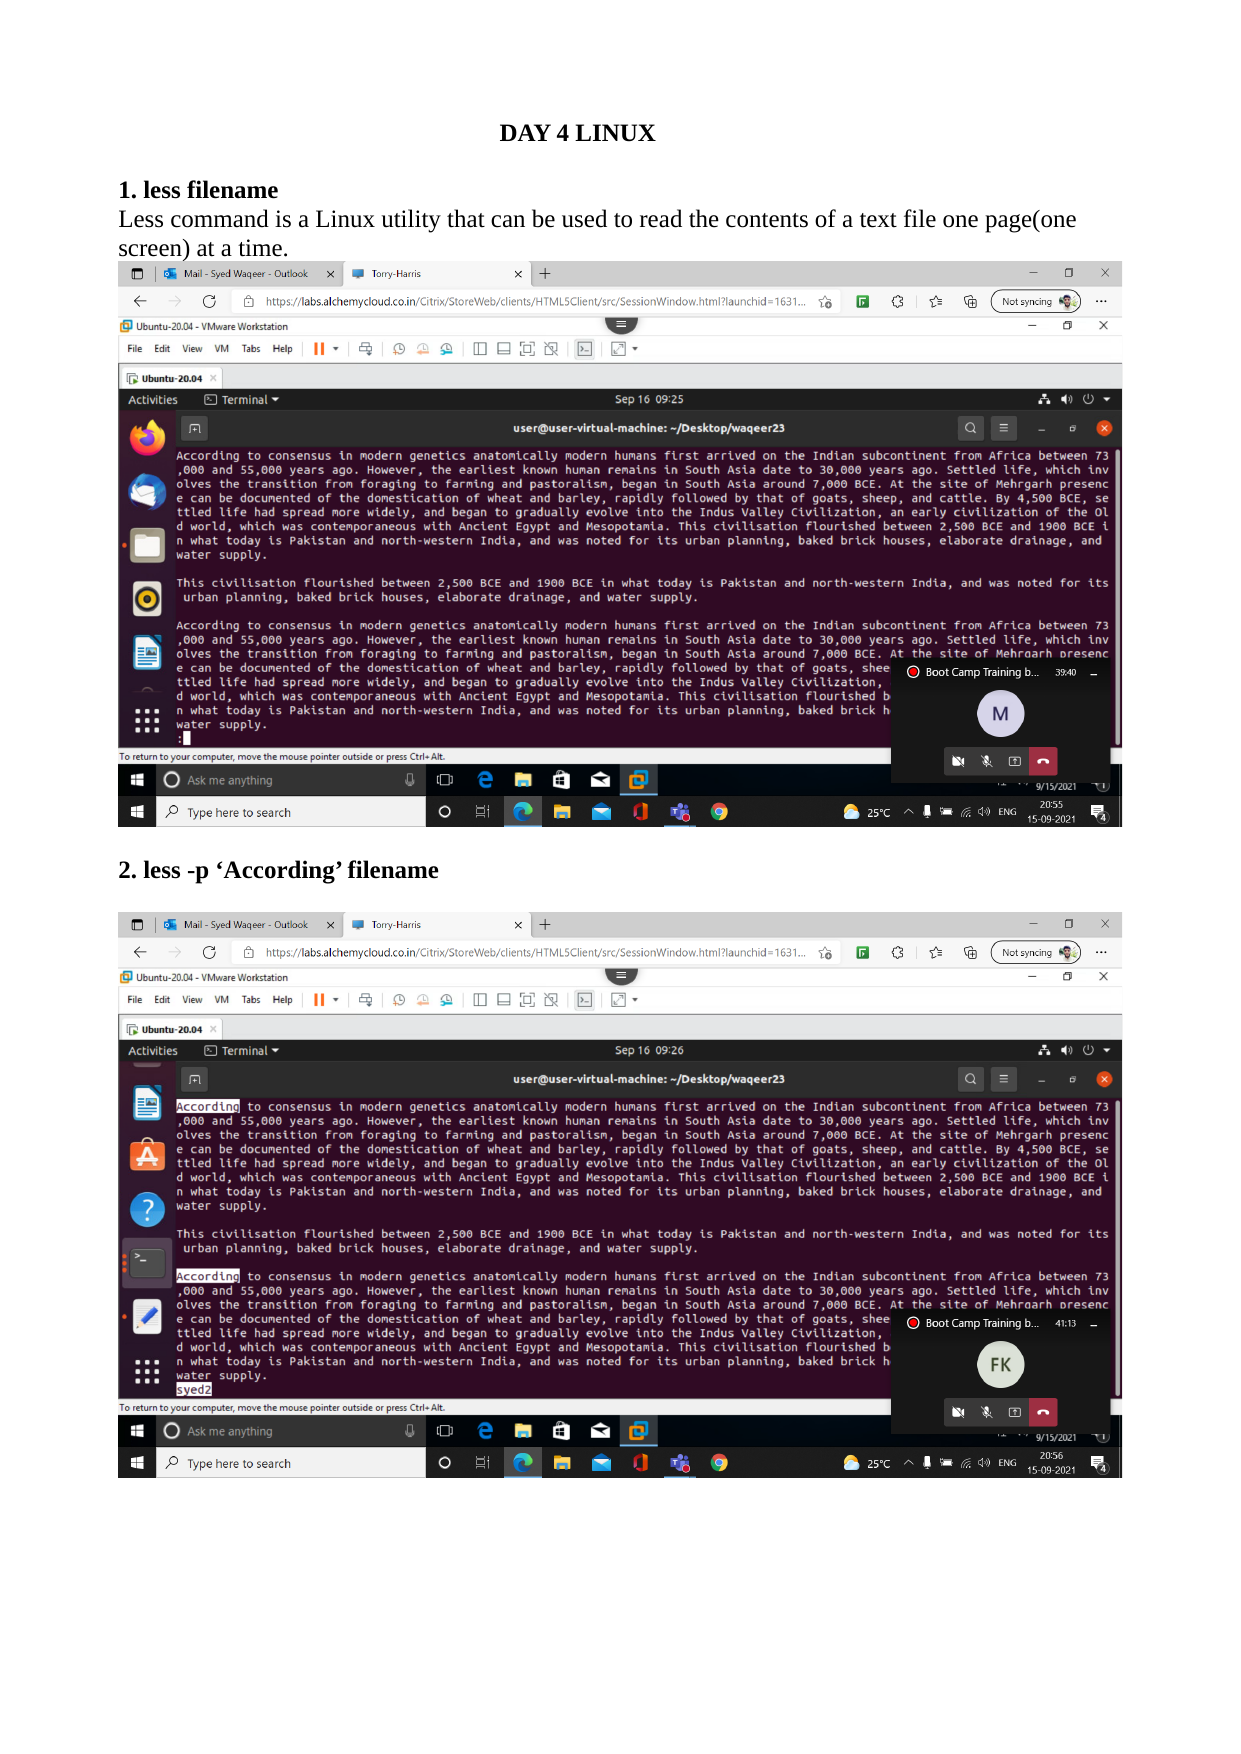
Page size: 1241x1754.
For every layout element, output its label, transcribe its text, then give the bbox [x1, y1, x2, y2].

text 2. less -p ‘According’ filename [118, 855, 1122, 884]
picture [118, 912, 1123, 1478]
text Less command is a Linux utility that can be used to read the contents of a text file one page(one screen) at a time. [118, 204, 1122, 261]
picture [118, 261, 1123, 827]
text DAY 4 LINUX [118, 118, 1122, 147]
text 1. less filename [118, 176, 1122, 204]
